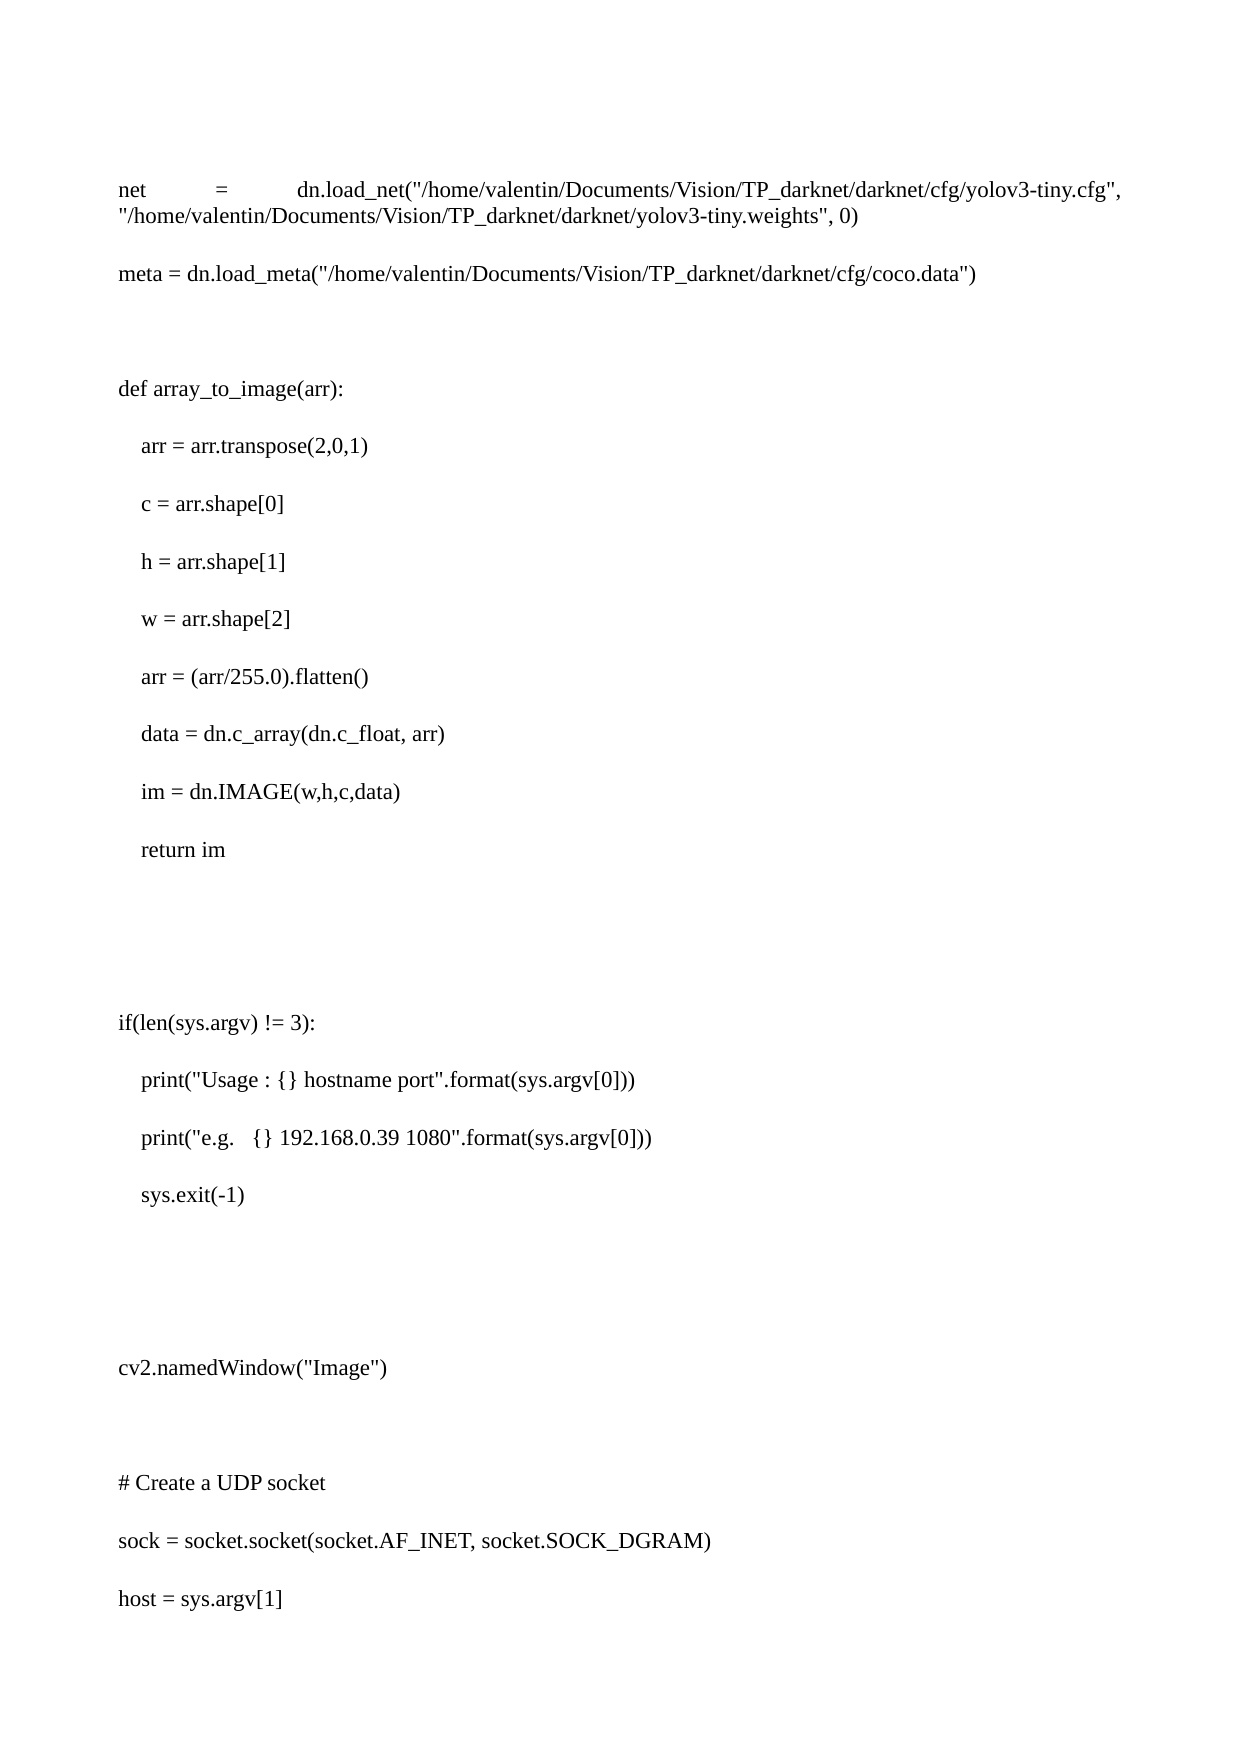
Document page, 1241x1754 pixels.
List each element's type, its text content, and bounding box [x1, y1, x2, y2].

text host = sys.argv[1] [118, 1584, 1122, 1611]
text meta = dn.load_meta("/home/valentin/Documents/Vision/TP_darknet/darknet/cfg/coco.data") [118, 260, 1122, 286]
text cv2.namedWindow("Image") [118, 1354, 1122, 1381]
text print("Usage : {} hostname port".format(sys.argv[0])) [118, 1066, 1122, 1092]
text # Create a UDP socket [118, 1469, 1122, 1496]
text sys.exit(-1) [118, 1181, 1122, 1208]
text im = dn.IMAGE(w,h,c,data) [118, 778, 1122, 804]
text arr = arr.transpose(2,0,1) [118, 432, 1122, 459]
text h = arr.shape[1] [118, 548, 1122, 574]
text w = arr.shape[2] [118, 605, 1122, 632]
text arr = (arr/255.0).flatten() [118, 663, 1122, 689]
text if(len(sys.argv) != 3): [118, 1008, 1122, 1035]
text data = dn.c_array(dn.c_float, arr) [118, 721, 1122, 747]
text return im [118, 836, 1122, 862]
text sock = socket.socket(socket.AF_INET, socket.SOCK_DGRAM) [118, 1527, 1122, 1553]
text print("e.g. {} 192.168.0.39 1080".format(sys.argv[0])) [118, 1124, 1122, 1150]
text def array_to_image(arr): [118, 375, 1122, 401]
text net = dn.load_net("/home/valentin/Documents/Vision/TP_darknet/darknet/cfg/yolov3-tiny.cfg", "/home/valentin/Documents/Vision/TP_darknet/darknet/yolov3-tiny.weights", 0) [118, 176, 1122, 228]
text c = arr.shape[0] [118, 490, 1122, 516]
